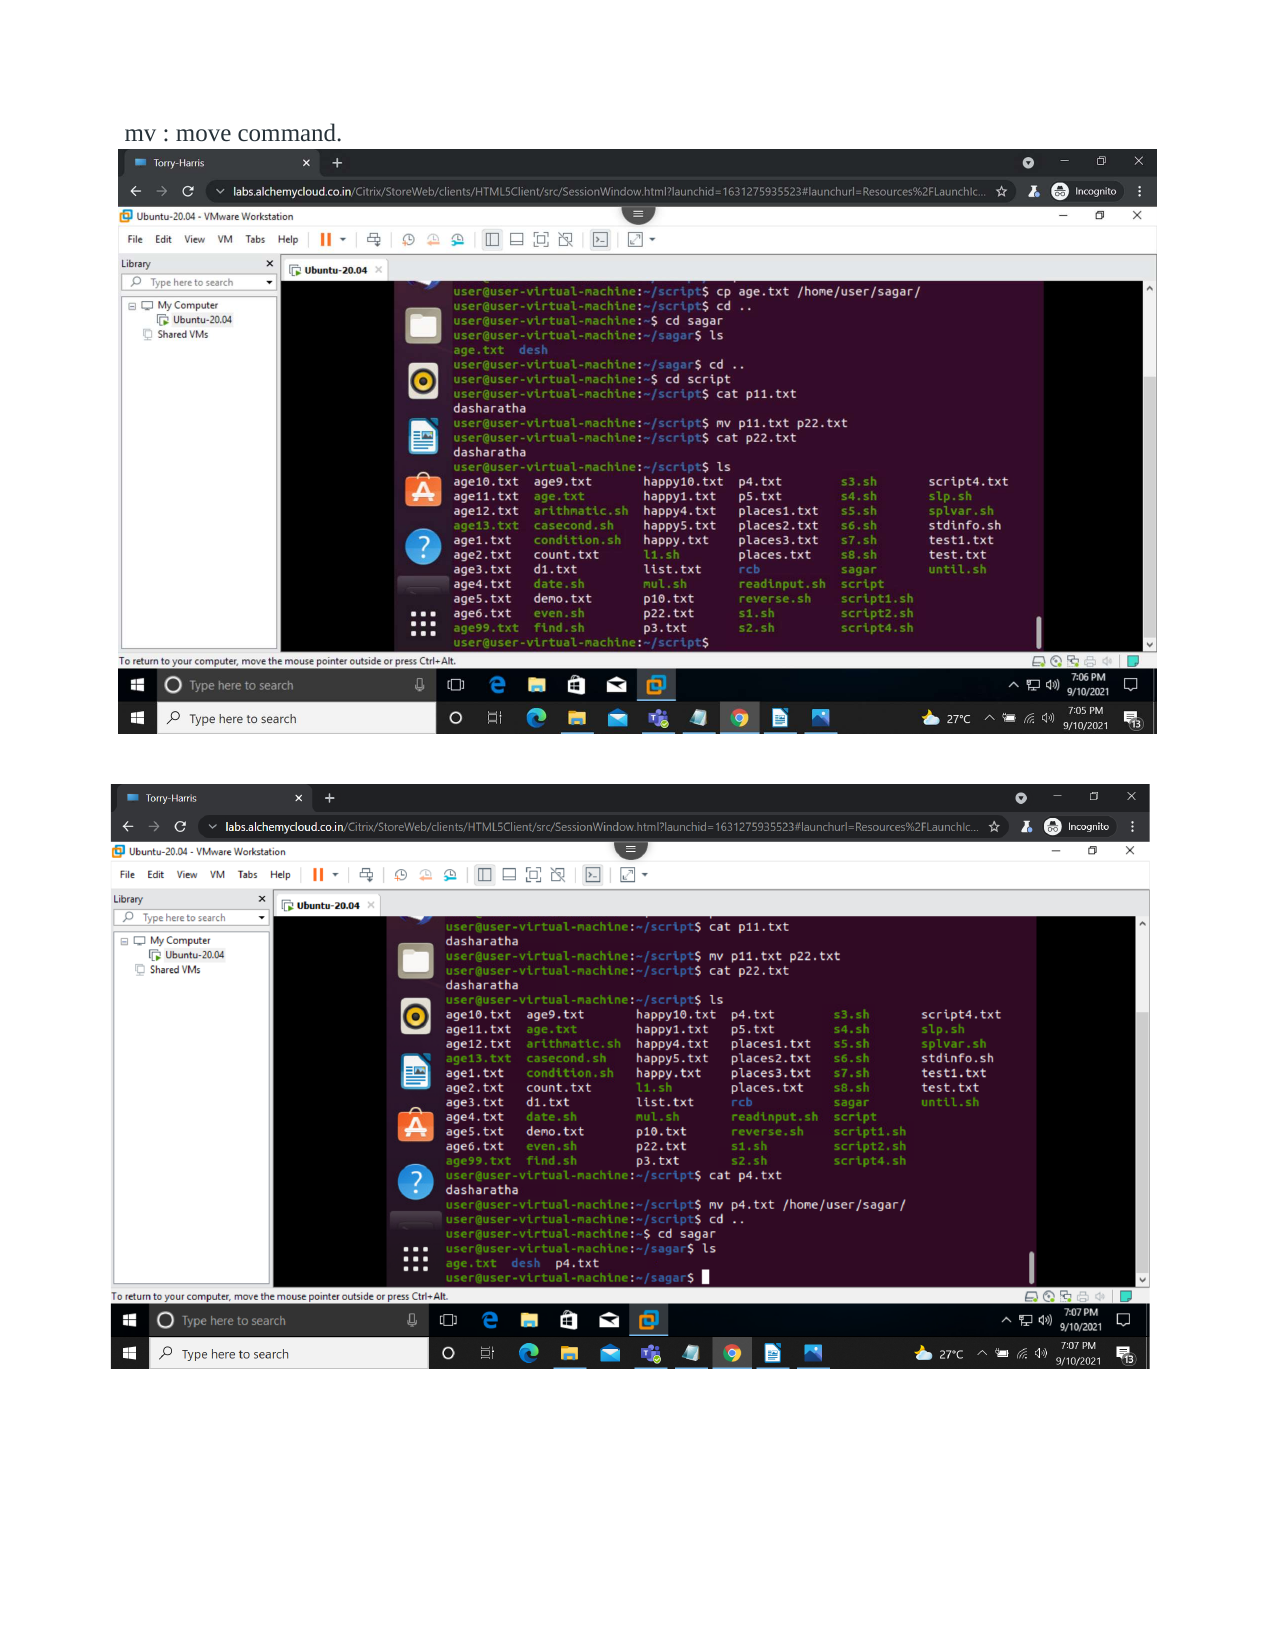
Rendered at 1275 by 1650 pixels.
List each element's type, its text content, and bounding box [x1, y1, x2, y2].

picture [118, 149, 1157, 734]
picture [110, 784, 1150, 1369]
text mv : move command. [118, 118, 1157, 147]
